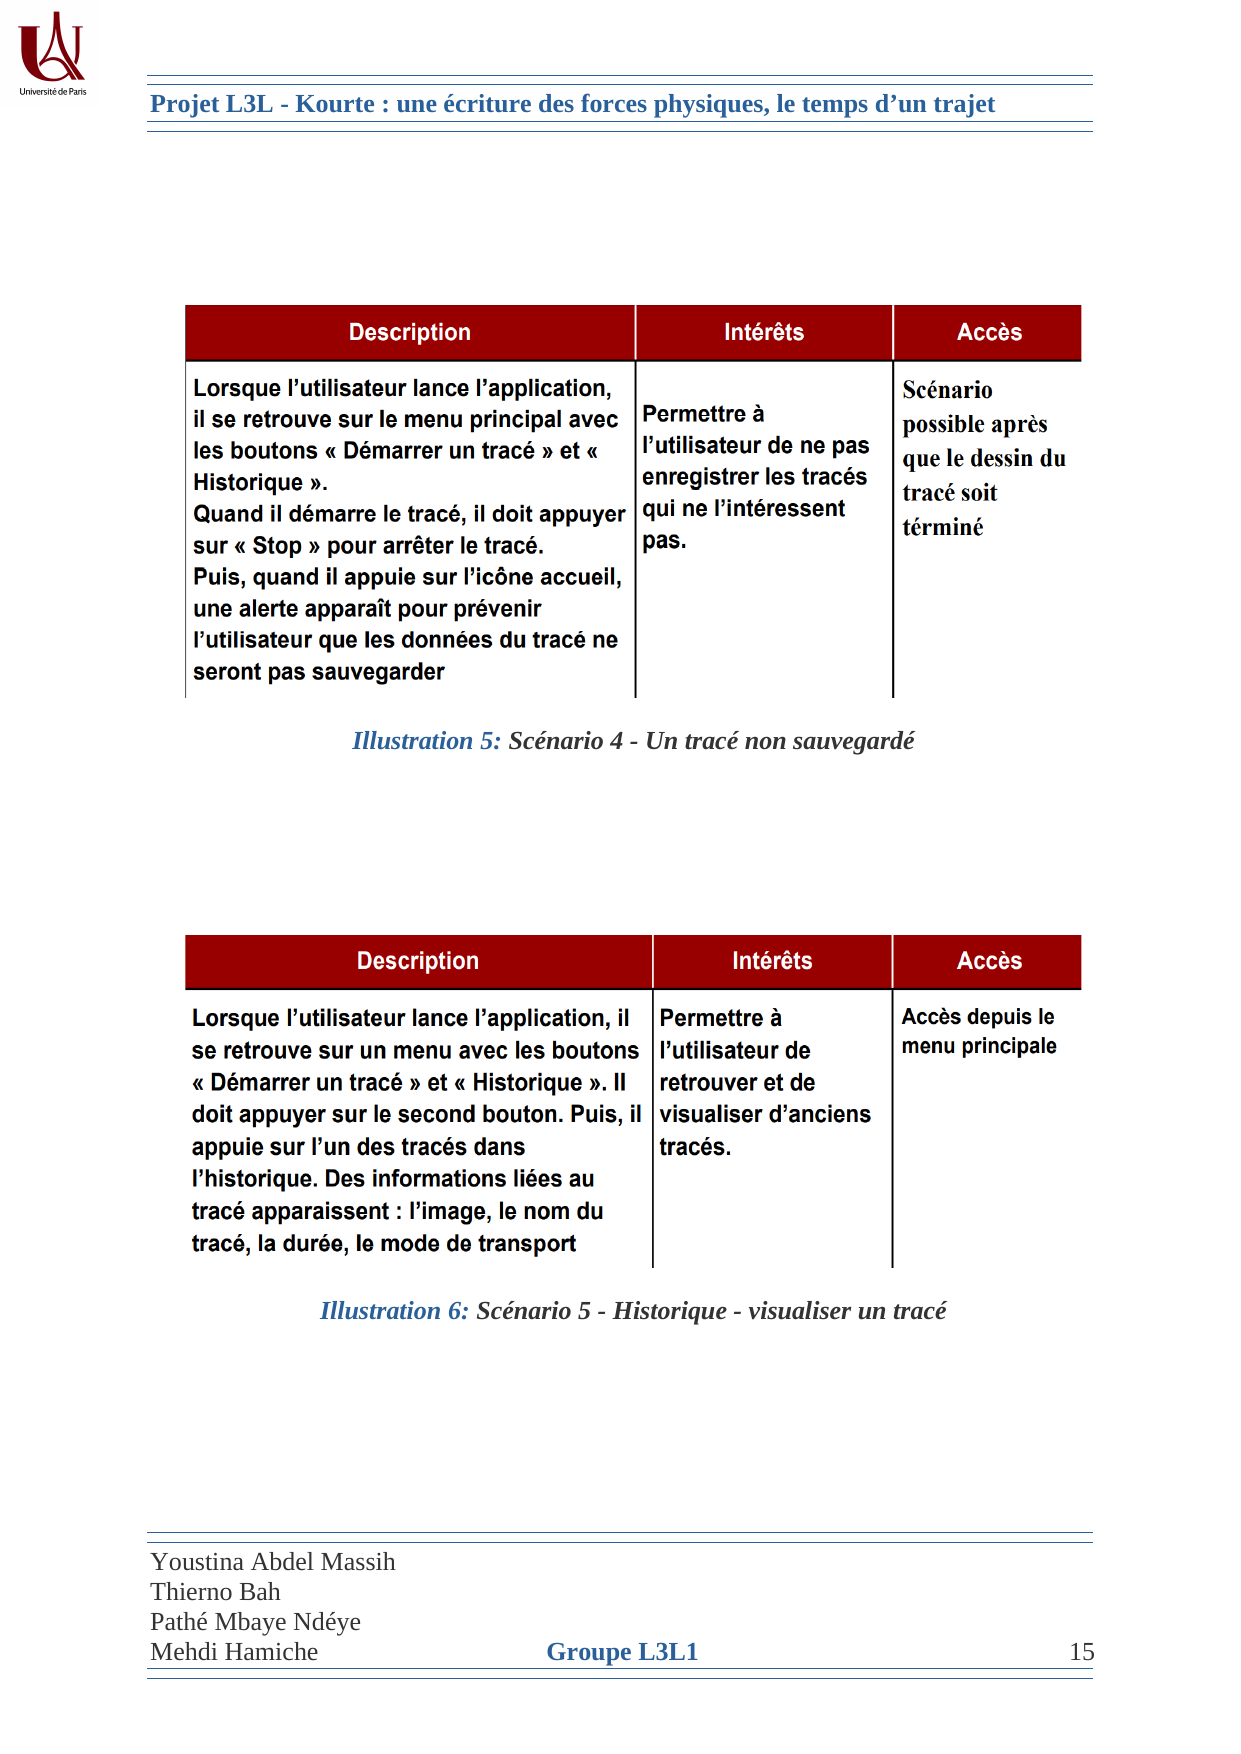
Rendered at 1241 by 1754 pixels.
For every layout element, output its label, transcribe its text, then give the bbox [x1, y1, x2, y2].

text Illustration 5: Scénario 4 - Un tracé non sauvegardé [185, 698, 1081, 755]
picture [185, 305, 1082, 698]
picture [0, 0, 101, 107]
text Illustration 6: Scénario 5 - Historique - visualiser un tracé [185, 1268, 1081, 1325]
picture [185, 935, 1082, 1268]
